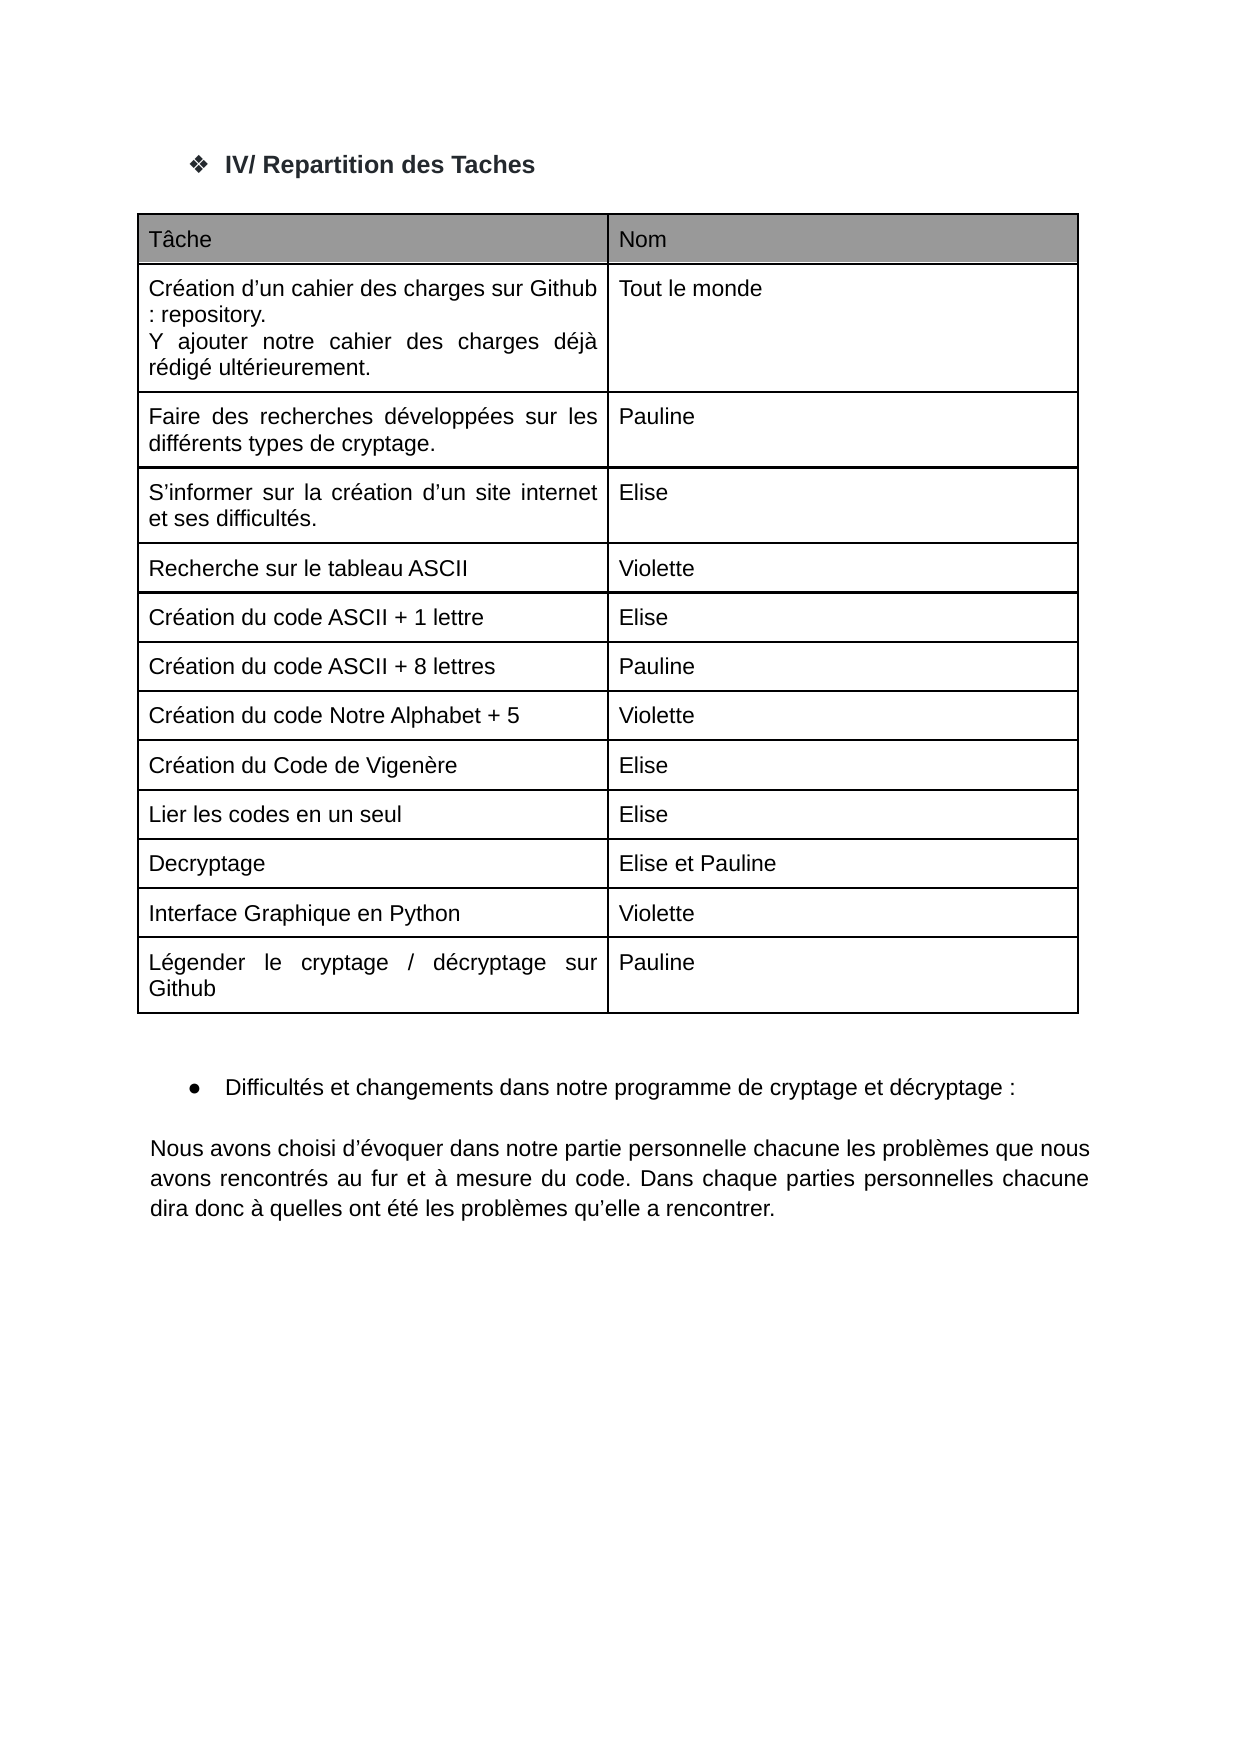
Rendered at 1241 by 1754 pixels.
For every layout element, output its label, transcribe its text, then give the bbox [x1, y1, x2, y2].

table_cell Violette [609, 544, 1077, 591]
table_header Nom [609, 215, 1077, 262]
table_cell Tout le monde [609, 265, 1077, 391]
table_cell Elise [609, 594, 1077, 641]
table_cell Création du Code de Vigenère [139, 741, 607, 788]
table_cell Violette [609, 889, 1077, 936]
table_cell Légender le cryptage / décryptage sur Github [139, 938, 607, 1012]
table_header Tâche [139, 215, 607, 262]
table_cell Violette [609, 692, 1077, 739]
table_cell Pauline [609, 643, 1077, 690]
table_cell S’informer sur la création d’un site internet et ses difficultés. [139, 469, 607, 542]
table_cell Elise [609, 469, 1077, 542]
table_cell Pauline [609, 938, 1077, 1012]
table_cell Elise [609, 791, 1077, 838]
table_cell Faire des recherches développées sur les différents types de cryptage. [139, 393, 607, 466]
table_cell Création du code Notre Alphabet + 5 [139, 692, 607, 739]
list Difficultés et changements dans notre programme de cryptage et décryptage : [187, 1074, 1090, 1101]
table_cell Création du code ASCII + 1 lettre [139, 594, 607, 641]
table_cell Decryptage [139, 840, 607, 887]
table_cell Elise [609, 741, 1077, 788]
text Nous avons choisi d’évoquer dans notre partie personnelle chacune les problèmes que nous avons rencontrés au fur et à mesure du code. Dans chaque parties personnelles chacune dira donc à quelles ont été les problèmes qu’elle a rencontrer. [150, 1135, 1090, 1222]
table_cell Lier les codes en un seul [139, 791, 607, 838]
table_cell Interface Graphique en Python [139, 889, 607, 936]
table_cell Recherche sur le tableau ASCII [139, 544, 607, 591]
list IV/ Repartition des Taches [187, 150, 1090, 179]
table_cell Elise et Pauline [609, 840, 1077, 887]
table_cell Création d’un cahier des charges sur Github : repository. Y ajouter notre cahier des charges déjà rédigé ultérieurement. [139, 265, 607, 391]
table_cell Création du code ASCII + 8 lettres [139, 643, 607, 690]
table_cell Pauline [609, 393, 1077, 466]
